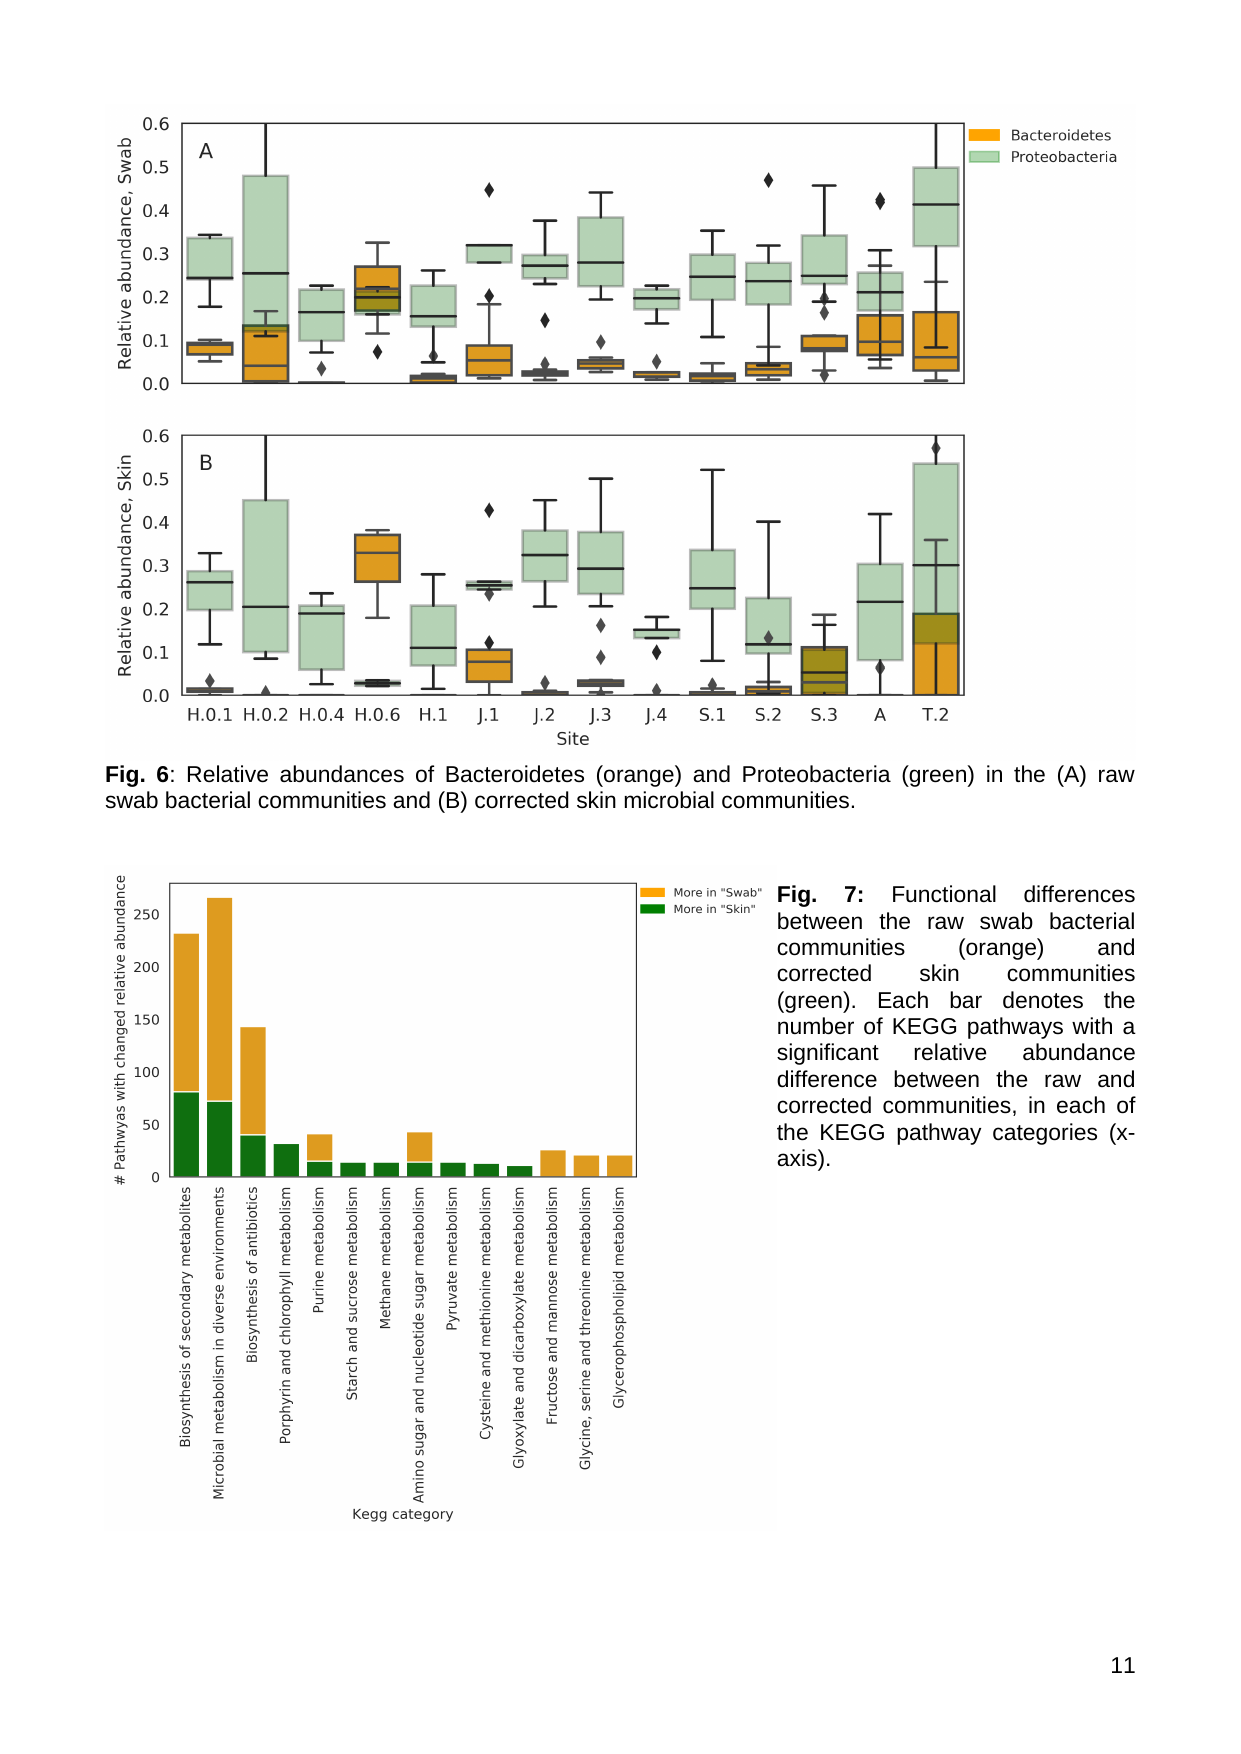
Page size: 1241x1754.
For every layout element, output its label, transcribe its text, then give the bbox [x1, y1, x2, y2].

text Fig. 7: Functional differences between the raw swab bacterial communities (orange) and corrected skin communities (green). Each bar denotes the number of KEGG pathways with a significant relative abundance difference between the raw and corrected communities, in each of the KEGG pathway categories (x-axis). [777, 881, 1136, 1171]
picture [104, 865, 777, 1531]
picture [105, 104, 1136, 761]
text Fig. 6: Relative abundances of Bacteroidetes (orange) and Proteobacteria (green) in the (A) raw swab bacterial communities and (B) corrected skin microbial communities. [105, 761, 1136, 813]
text [105, 90, 1136, 104]
